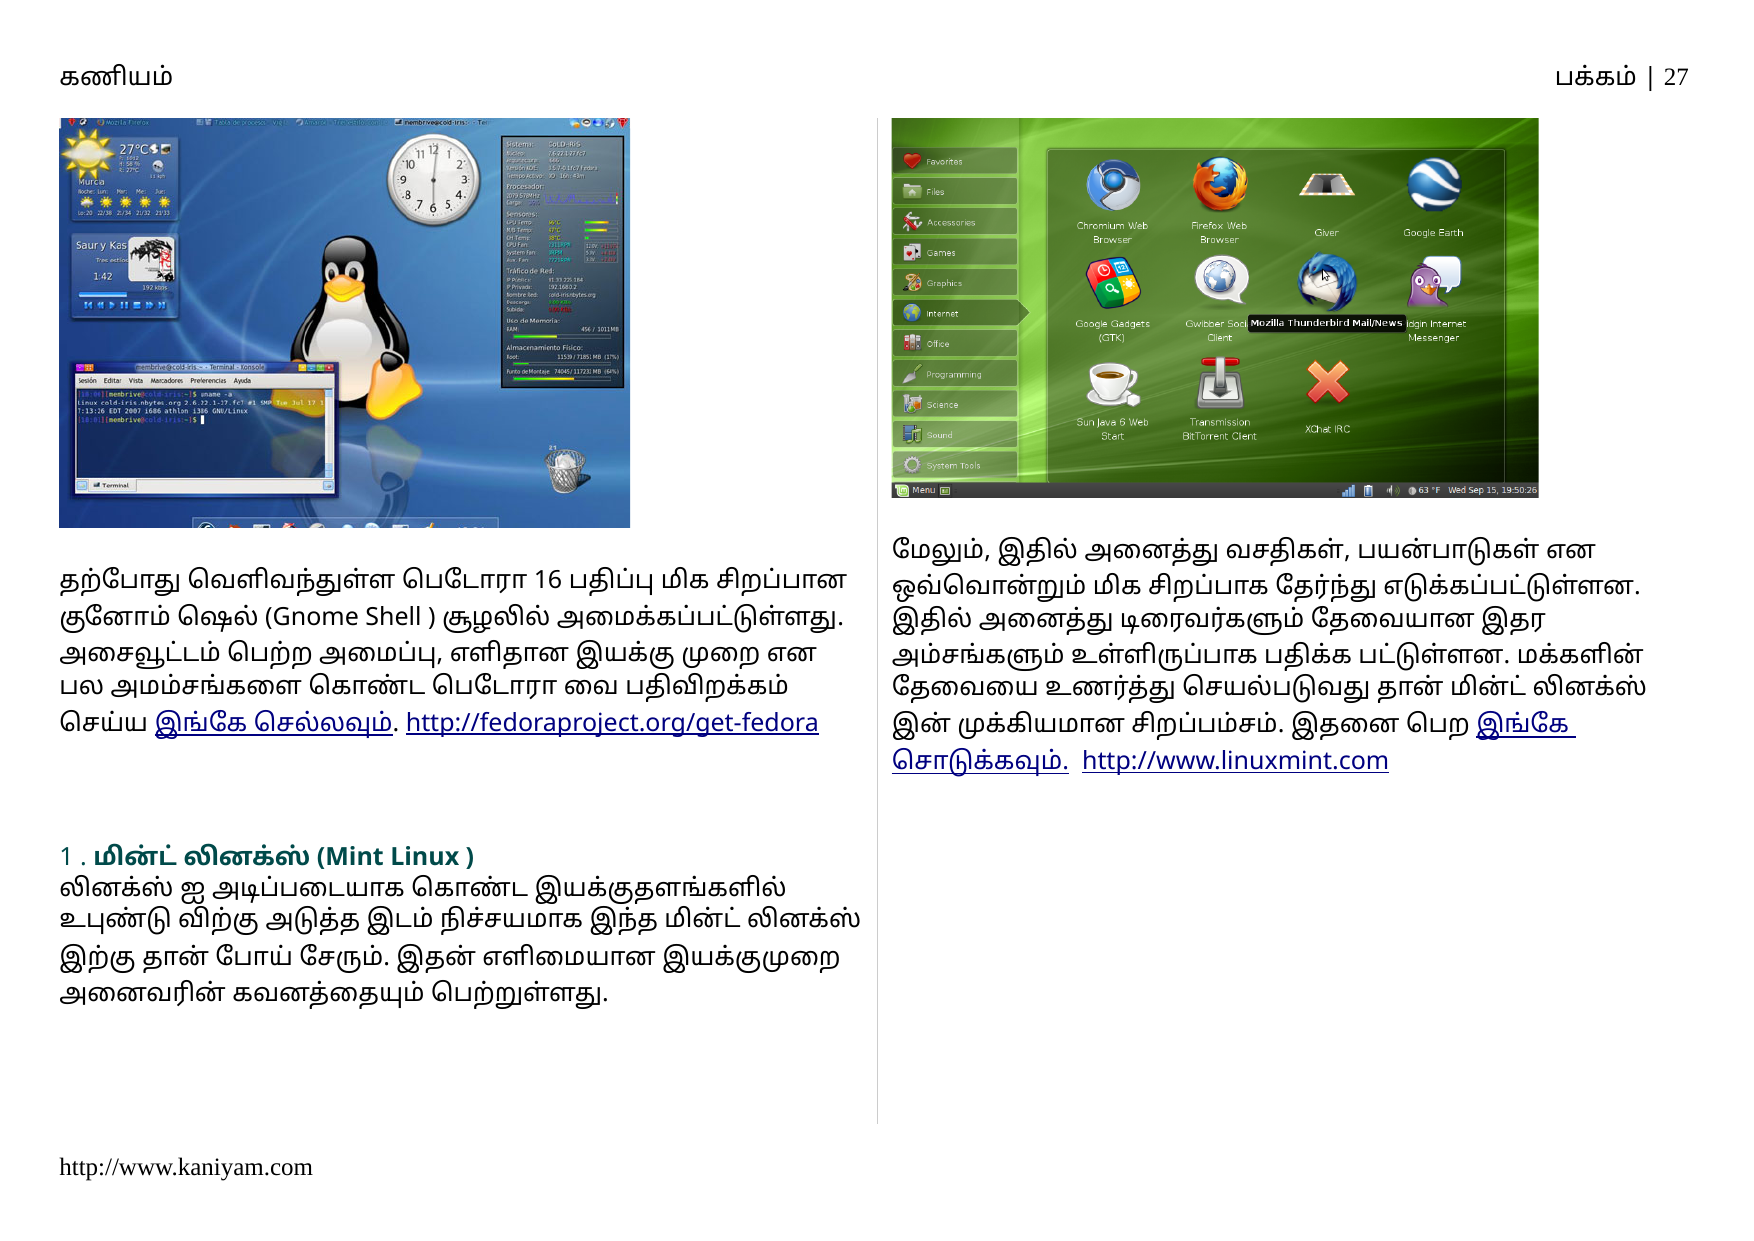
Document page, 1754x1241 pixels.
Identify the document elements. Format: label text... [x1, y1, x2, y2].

text லினக்ஸ் ஐ அடிப்படையாக கொண்ட இயக்குதளங்களில் உபுண்டு விற்கு அடுத்த இடம் நிச்சயமாக இந்த மின்ட் லினக்ஸ் இற்கு தான் போய் சேரும். இதன் எளிமையான இயக்குமுறை அனைவரின் கவனத்தையும் பெற்றுள்ளது. [59, 874, 862, 1045]
picture [891, 118, 1539, 498]
picture [59, 118, 631, 528]
text தற்போது வெளிவந்துள்ள பெடோரா 16 பதிப்பு மிக சிறப்பான குனோம் ஷெல் (Gnome Shell ) சூழலில் அமைக்கப்பட்டுள்ளது. அசைவூட்டம் பெற்ற அமைப்பு, எளிதான இயக்கு முறை என பல அமம்சங்களை கொண்ட பெடோரா வை பதிவிறக்கம் செய்ய இங்கே செல்லவும். http://fedoraproject.org/get-fedora [59, 118, 862, 770]
text 1 . மின்ட் லினக்ஸ் (Mint Linux ) [59, 838, 862, 874]
text மேலும், இதில் அனைத்து வசதிகள், பயன்பாடுகள் என ஒவ்வொன்றும் மிக சிறப்பாக தேர்ந்து எடுக்கப்பட்டுள்ளன. இதில் அனைத்து டிரைவர்களும் தேவையான இதர அம்சங்களும் உள்ளிருப்பாக பதிக்க பட்டுள்ளன. மக்களின் தேவையை உணர்த்து செயல்படுவது தான் மின்ட் லினக்ஸ் இன் முக்கியமான சிறப்பம்சம். இதனை பெற இங்கே சொடுக்கவும். http://www.linuxmint.com [892, 532, 1695, 808]
